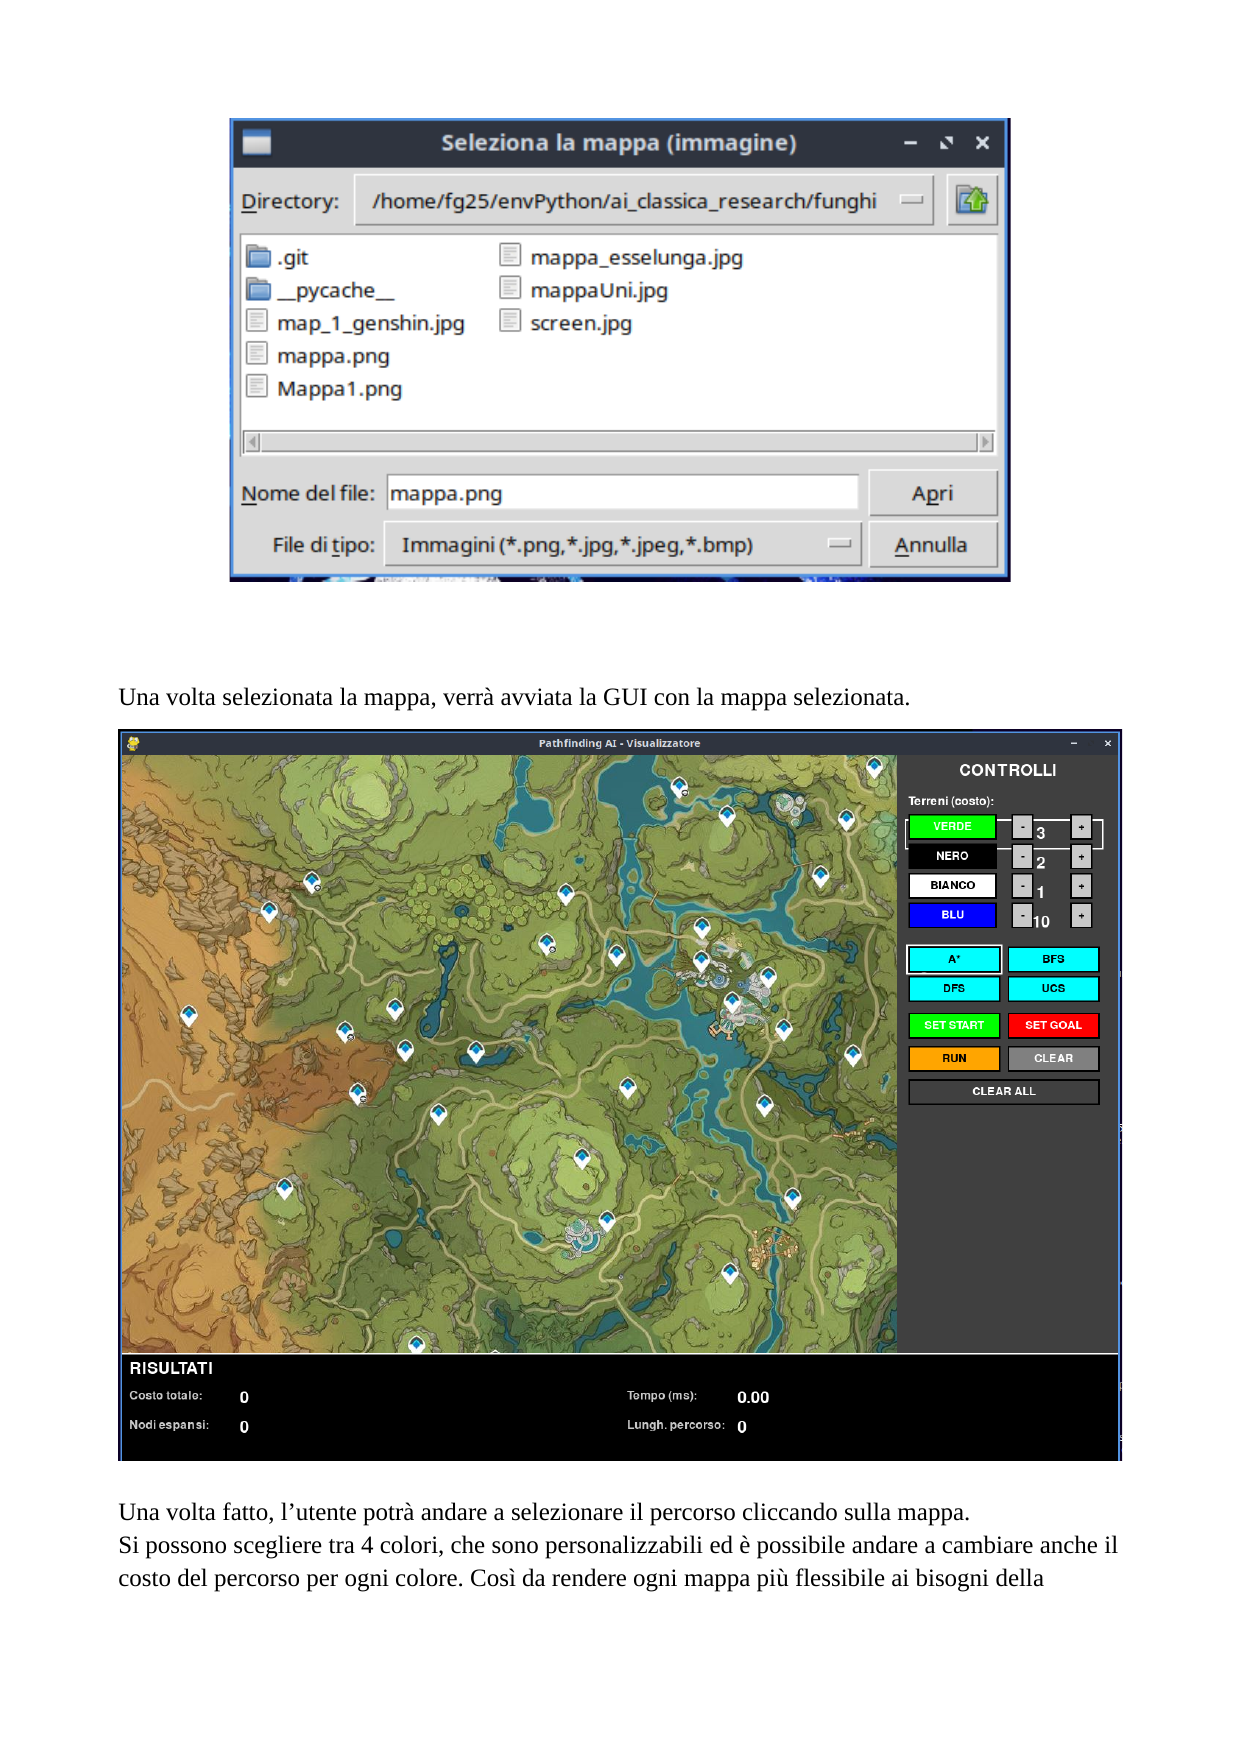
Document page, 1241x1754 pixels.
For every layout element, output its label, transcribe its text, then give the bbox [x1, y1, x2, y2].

picture [229, 118, 1011, 582]
picture [118, 729, 1123, 1461]
text Una volta selezionata la mappa, verrà avviata la GUI con la mappa selezionata. [118, 682, 1122, 710]
text Una volta fatto, l’utente potrà andare a selezionare il percorso cliccando sulla mappa. Si possono scegliere tra 4 colori, che sono personalizzabili ed è possibile andare a cambiare anche il costo del percorso per ogni colore. Così da rendere ogni mappa più flessibile ai bisogni della [118, 1461, 1122, 1592]
